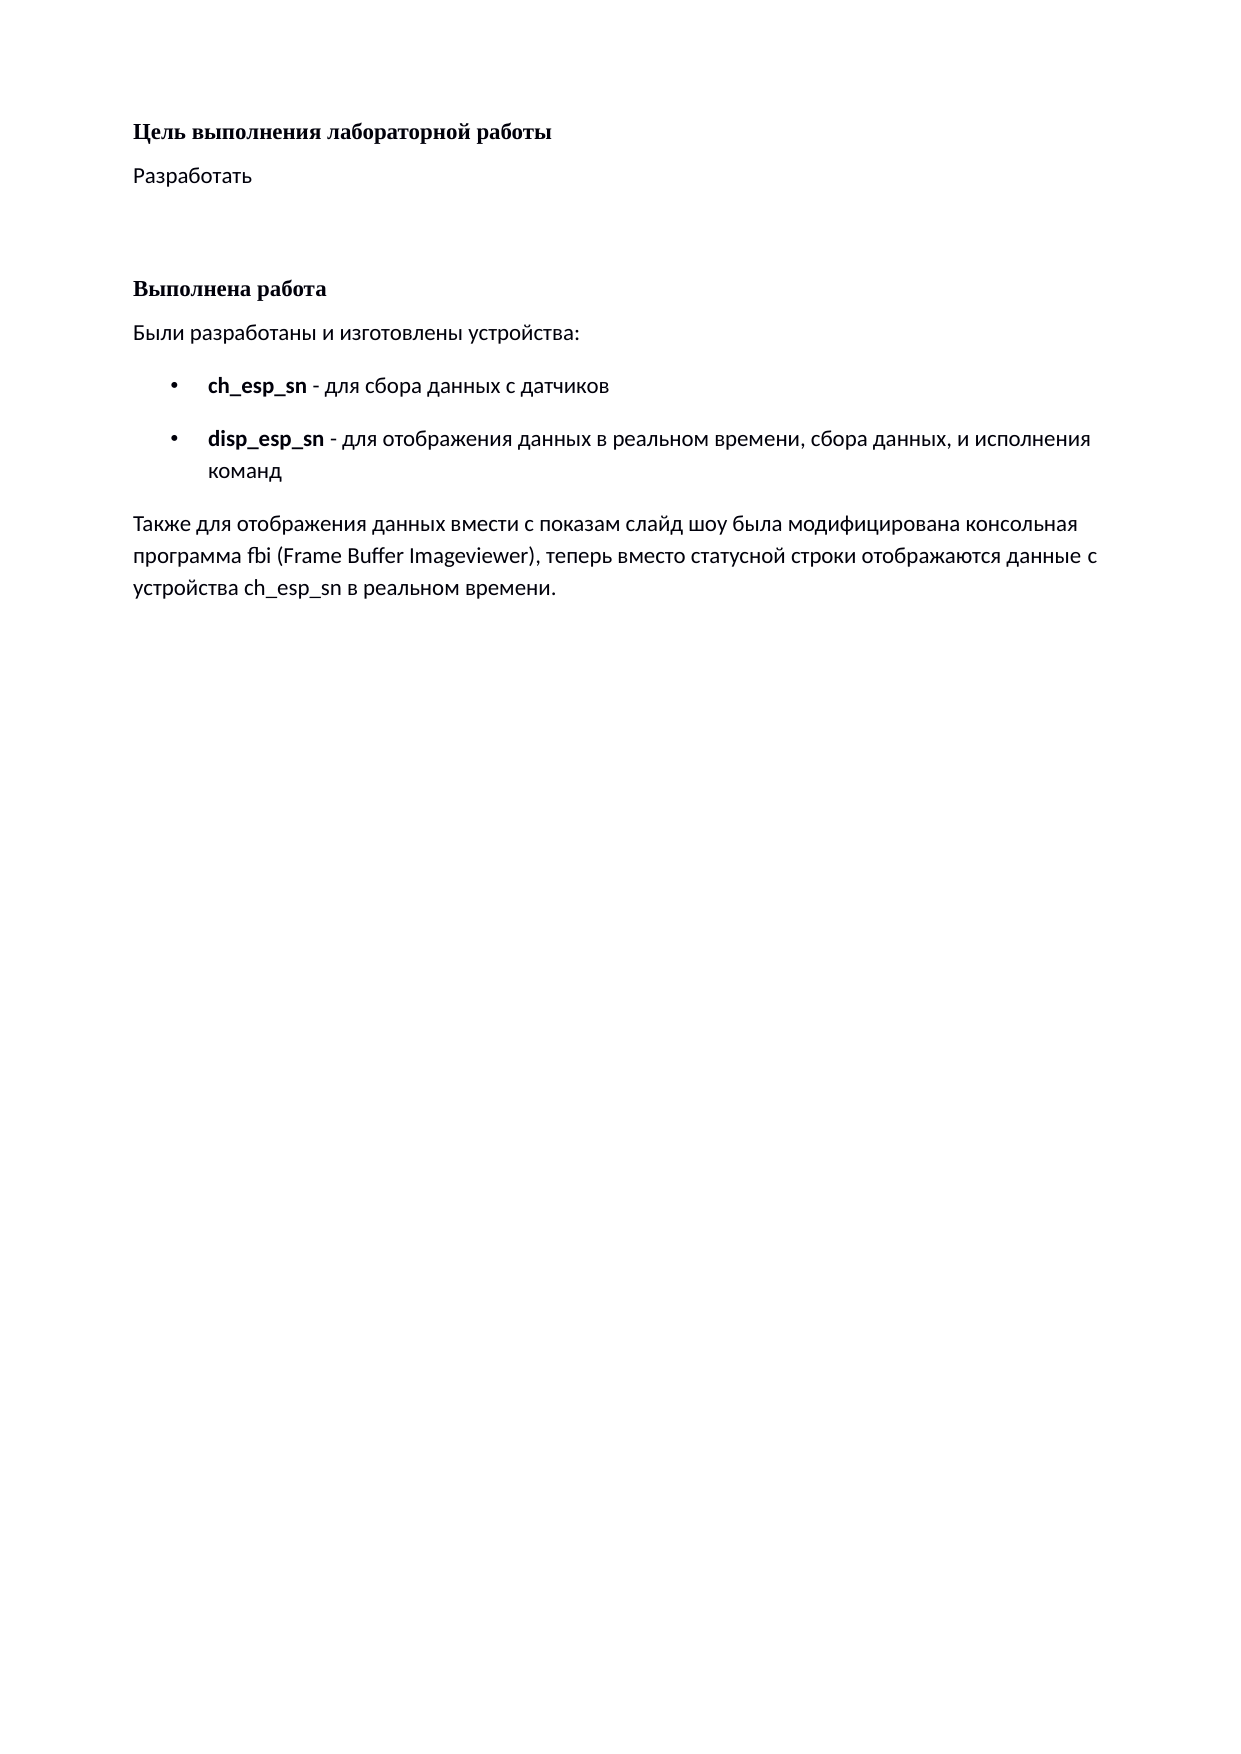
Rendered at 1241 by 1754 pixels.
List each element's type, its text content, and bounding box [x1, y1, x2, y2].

list disp_esp_sn - для отображения данных в реальном времени, сбора данных, и исполнения команд [170, 424, 1152, 484]
subtitle Выполнена работа [133, 275, 1152, 302]
text Разработать [133, 161, 1152, 189]
text Были разработаны и изготовлены устройства: [133, 318, 1152, 346]
subtitle Цель выполнения лабораторной работы [133, 118, 1152, 144]
list ch_esp_sn - для сбора данных с датчиков [170, 371, 1152, 399]
text Также для отображения данных вмести с показам слайд шоу была модифицирована консольная программа fbi (Frame Buffer Imageviewer), теперь вместо статусной строки отображаются данные с устройства ch_esp_sn в реальном времени. [133, 509, 1152, 602]
